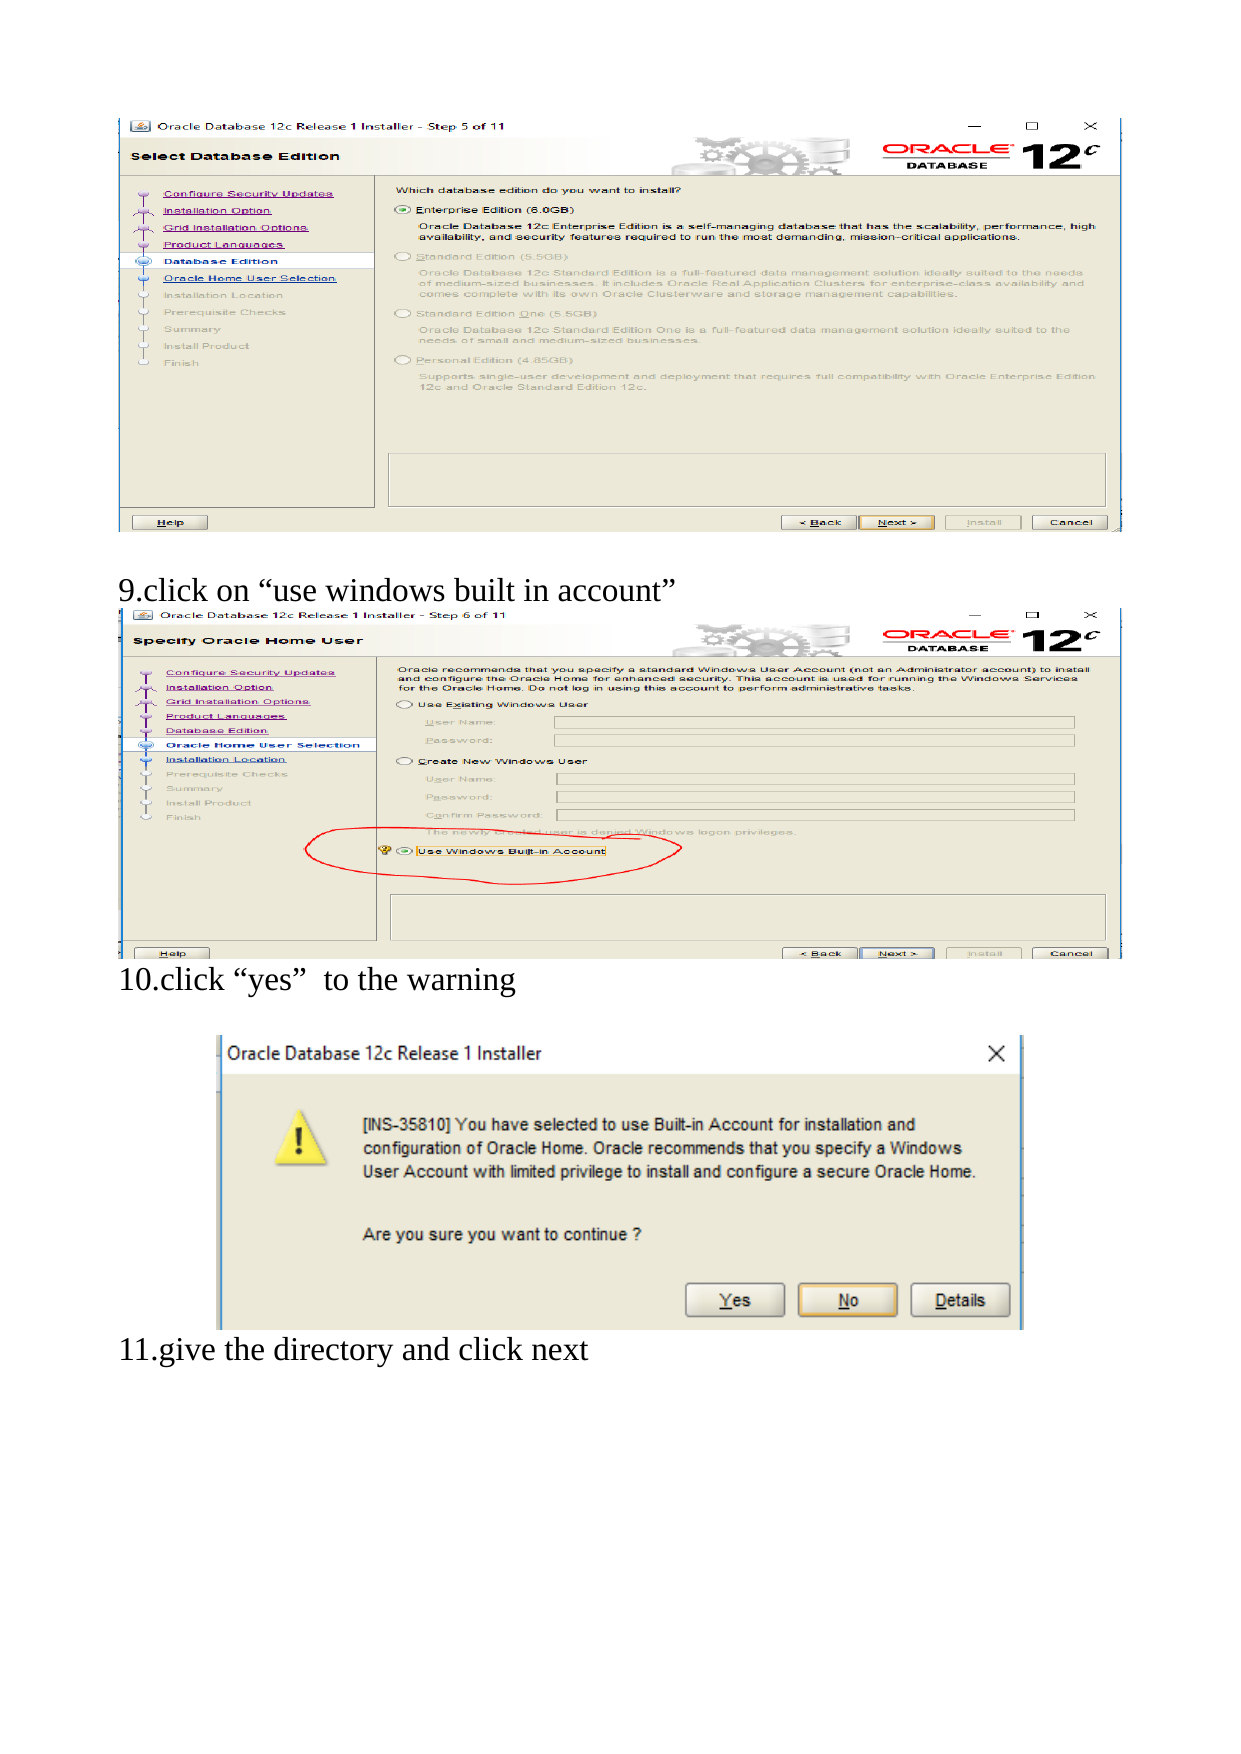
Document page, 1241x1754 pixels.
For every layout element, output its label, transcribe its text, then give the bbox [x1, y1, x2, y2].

picture [118, 608, 1123, 959]
text 11.give the directory and click next [118, 1036, 1122, 1368]
text 9.click on “use windows built in account” [118, 570, 1122, 608]
text 10.click “yes” to the warning [118, 959, 1122, 997]
picture [118, 118, 1123, 532]
picture [216, 1035, 1024, 1330]
